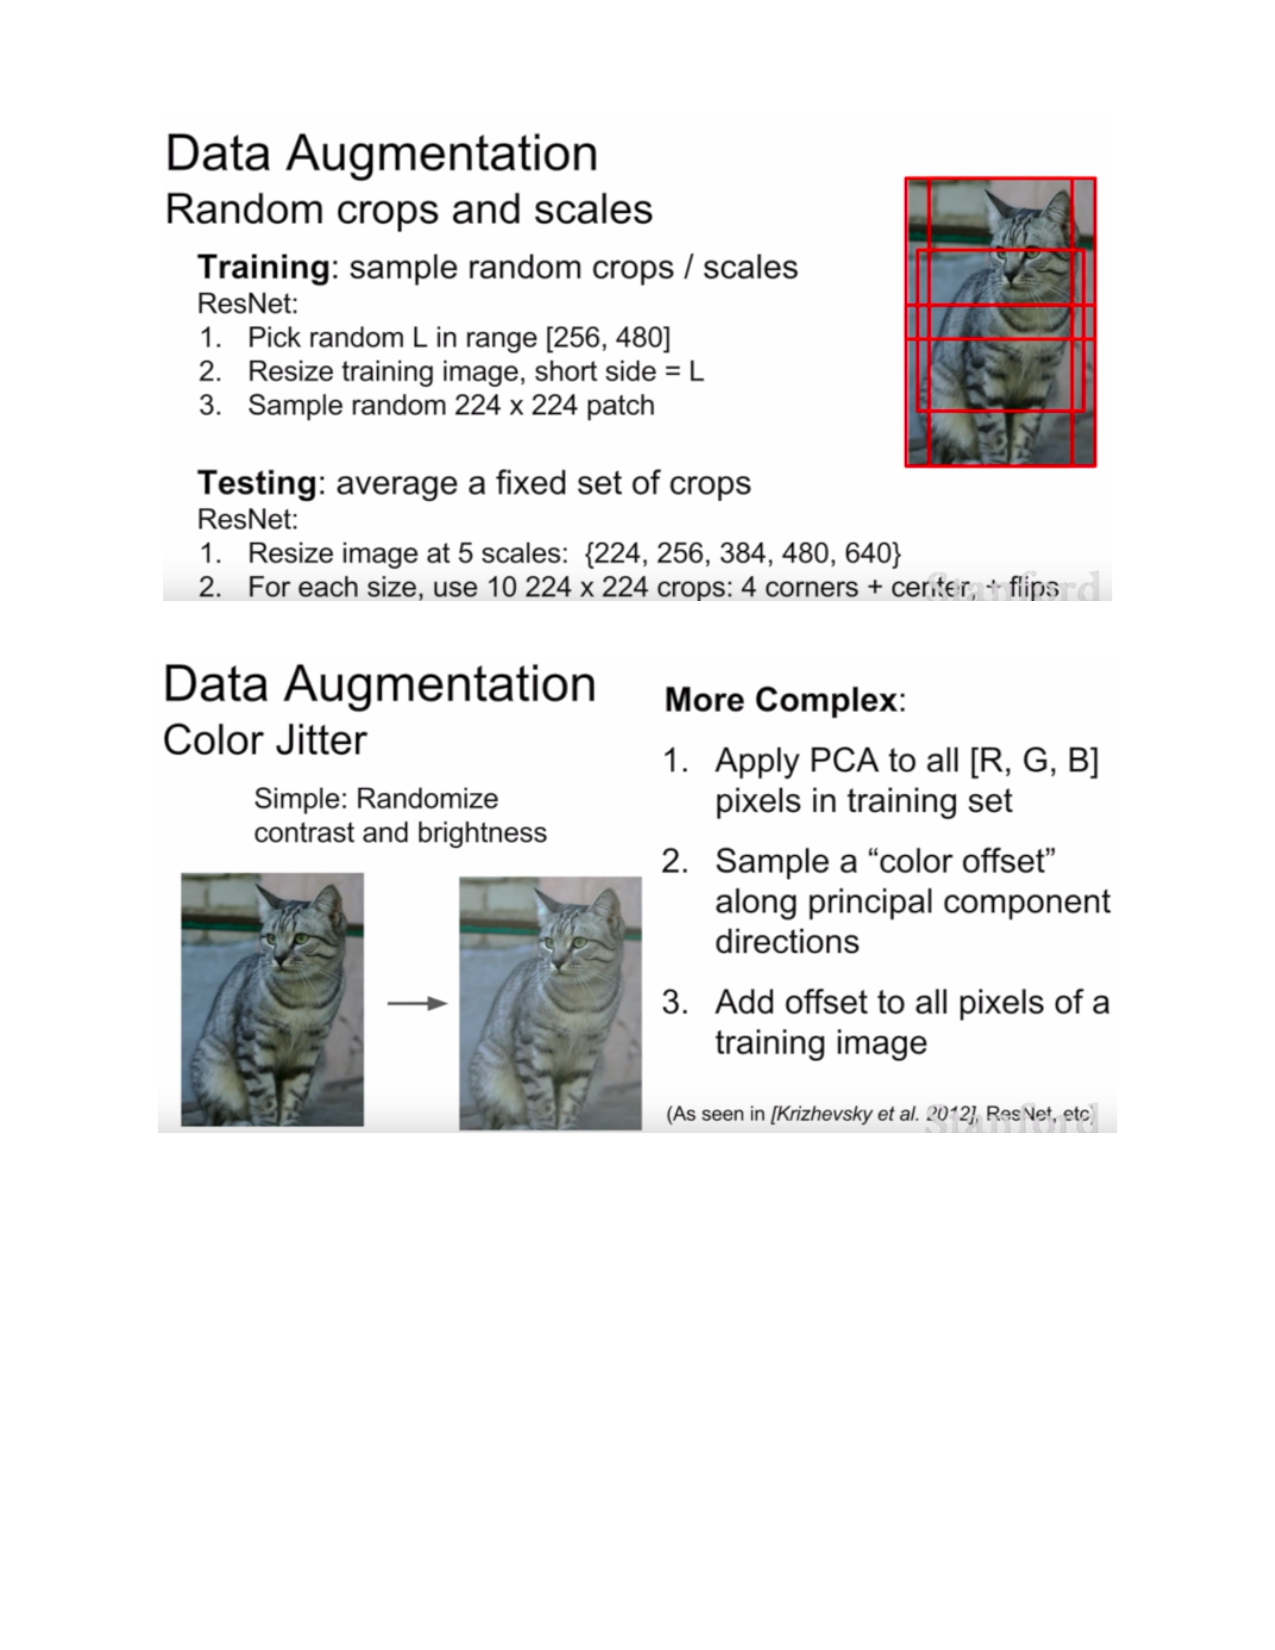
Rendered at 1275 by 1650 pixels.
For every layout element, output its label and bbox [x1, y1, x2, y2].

picture [163, 118, 1113, 601]
picture [157, 657, 1118, 1133]
